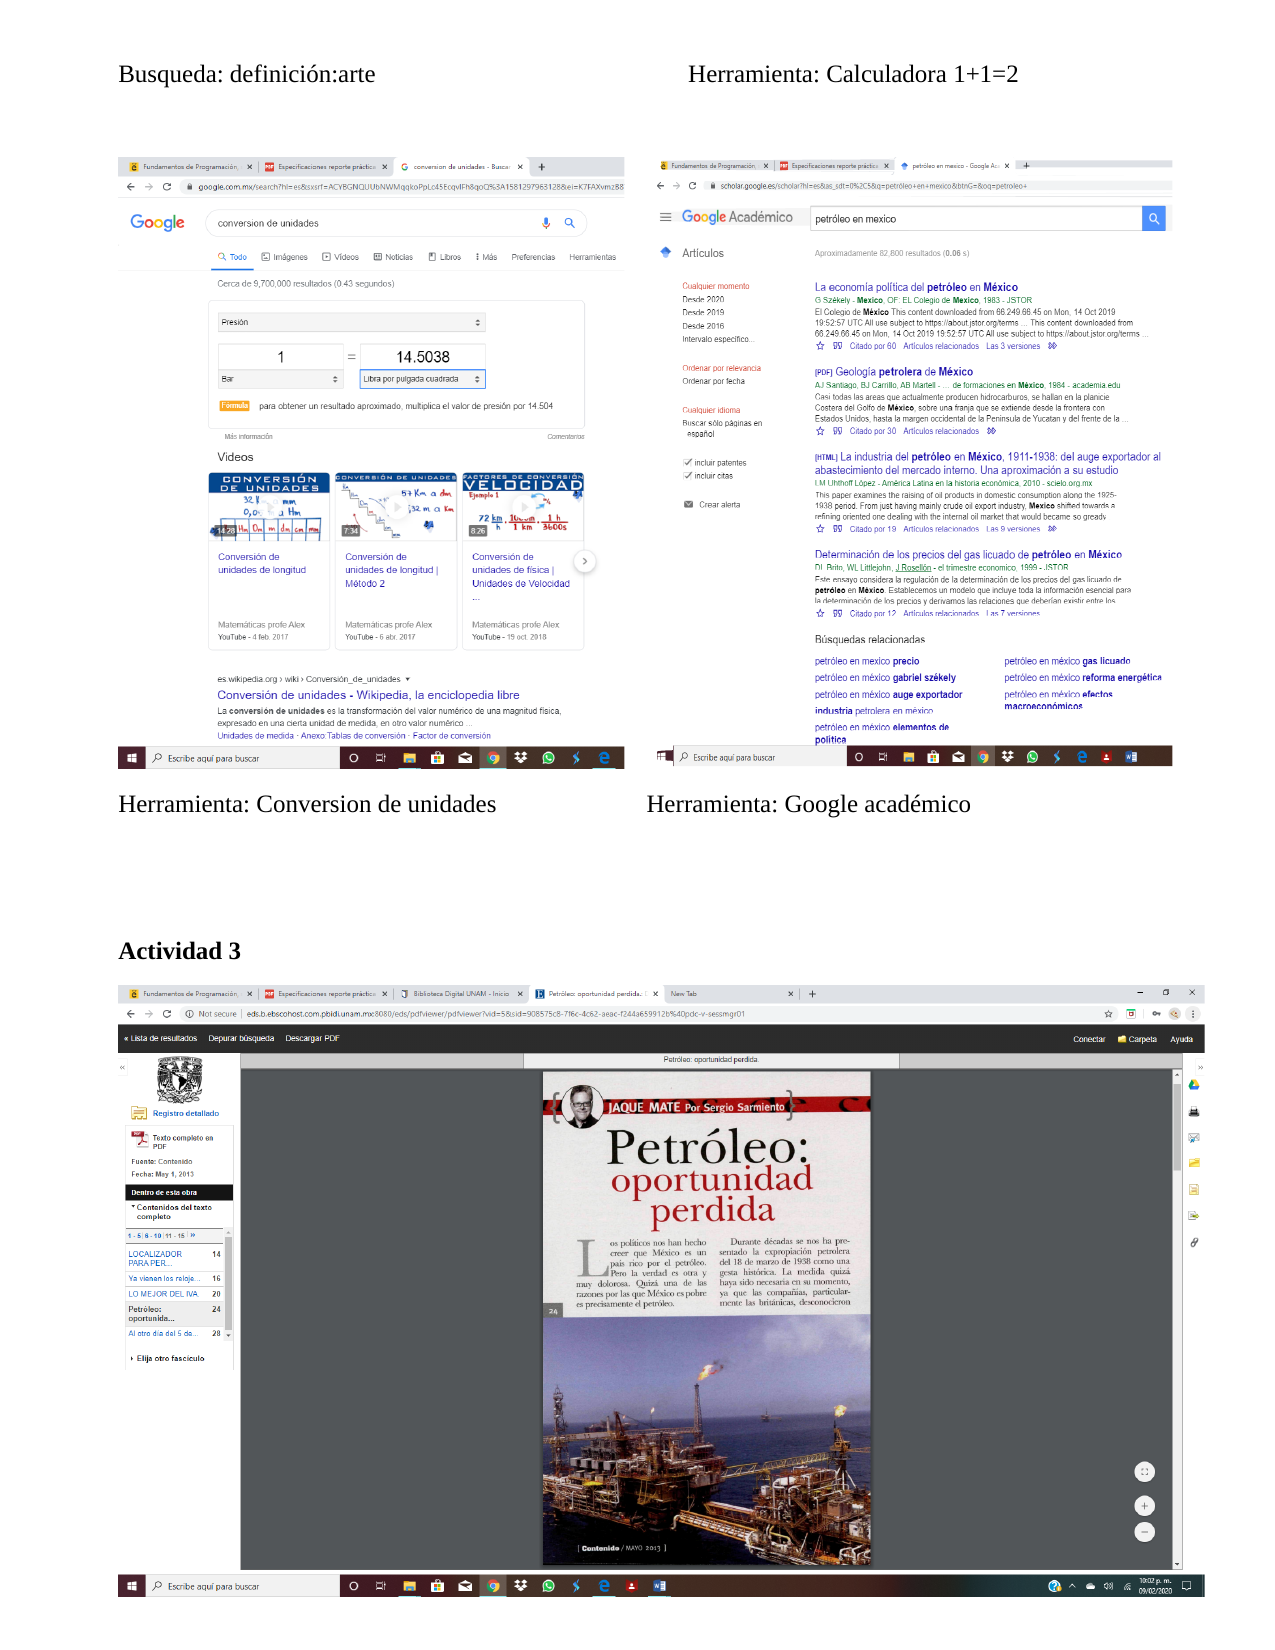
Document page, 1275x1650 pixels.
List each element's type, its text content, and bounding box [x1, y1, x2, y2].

text Actividad 3 [118, 936, 1205, 965]
text Herramienta: Conversion de unidades Herramienta: Google académico [118, 789, 1205, 817]
text Busqueda: definición:arte Herramienta: Calculadora 1+1=2 [118, 59, 1205, 88]
